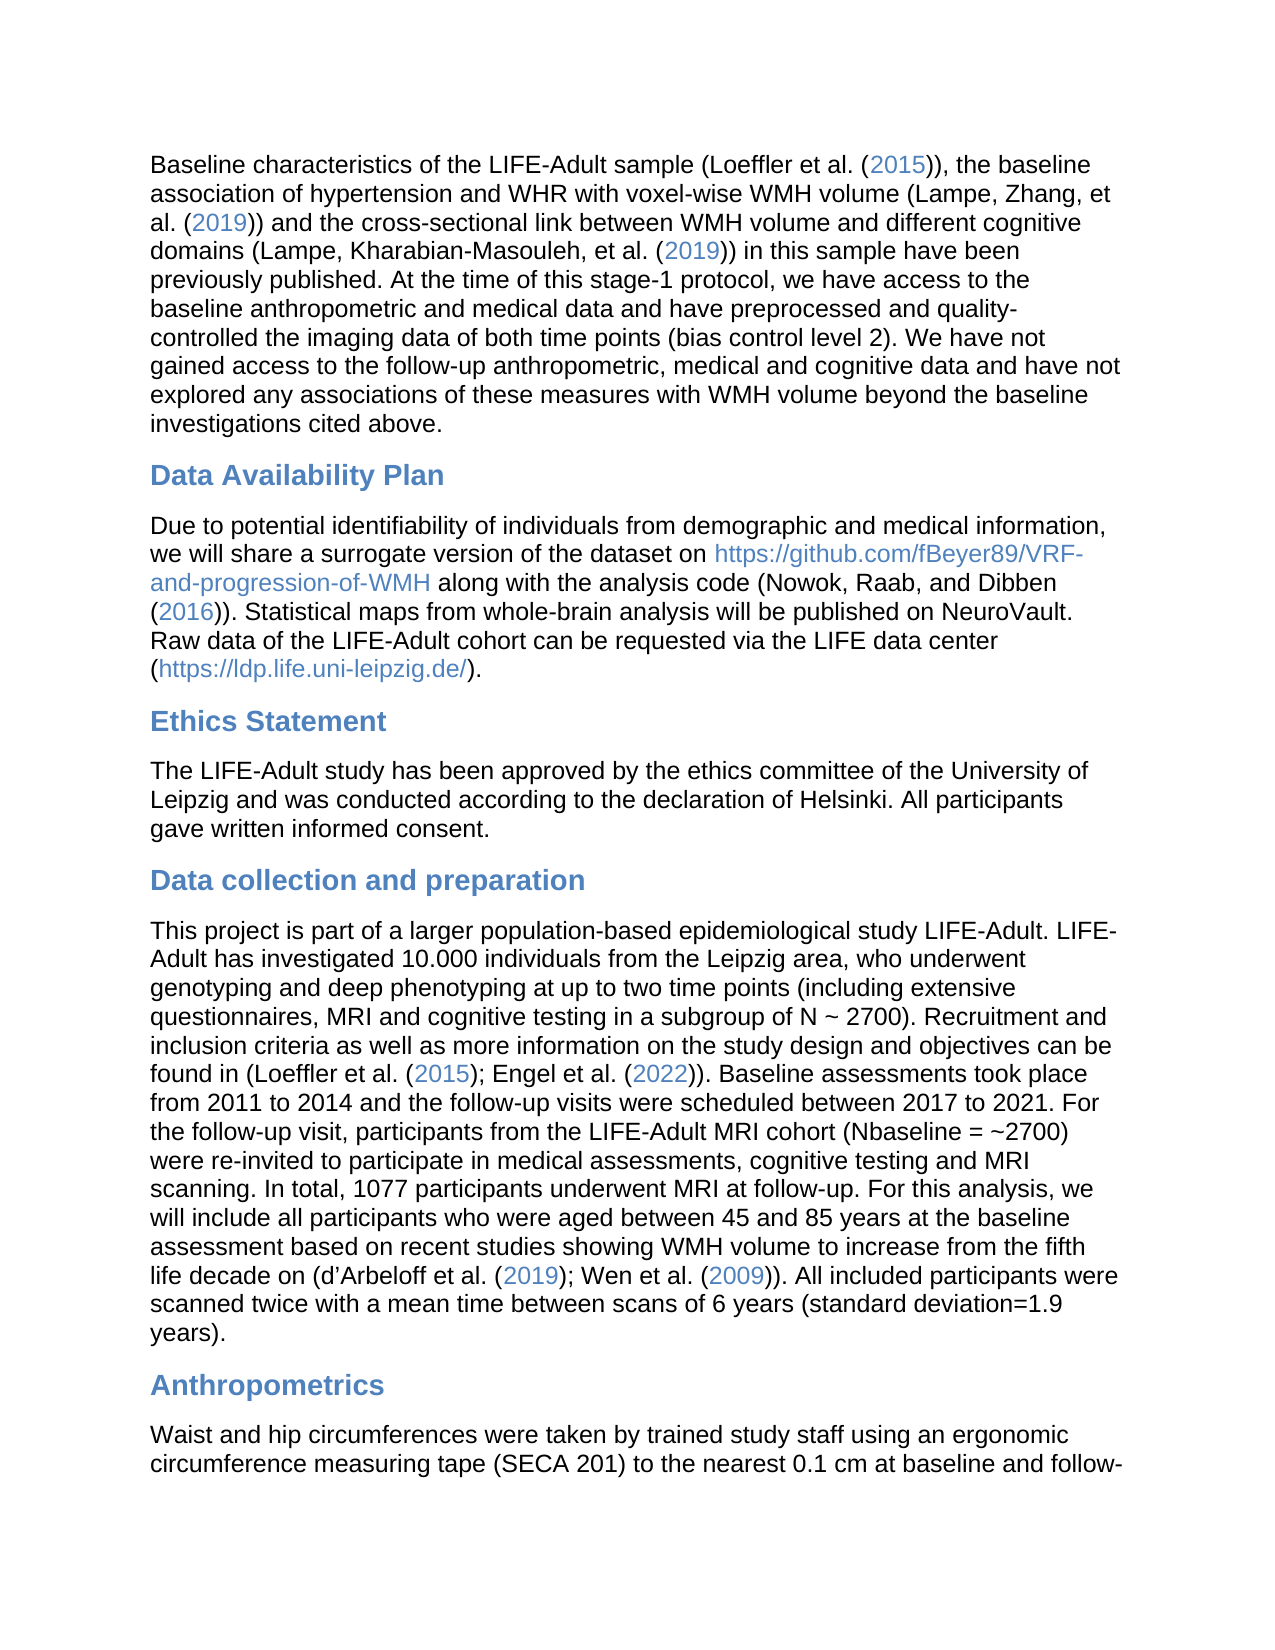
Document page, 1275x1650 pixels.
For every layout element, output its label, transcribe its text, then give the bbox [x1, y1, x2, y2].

subtitle Data collection and preparation [150, 863, 1125, 897]
subtitle Anthropometrics [150, 1368, 1125, 1401]
text This project is part of a larger population-based epidemiological study LIFE-Adult. LIFE-Adult has investigated 10.000 individuals from the Leipzig area, who underwent genotyping and deep phenotyping at up to two time points (including extensive questionnaires, MRI and cognitive testing in a subgroup of N ~ 2700). Recruitment and inclusion criteria as well as more information on the study design and objectives can be found in (Loeffler et al. (2015); Engel et al. (2022)). Baseline assessments took place from 2011 to 2014 and the follow-up visits were scheduled between 2017 to 2021. For the follow-up visit, participants from the LIFE-Adult MRI cohort (Nbaseline = ~2700) were re-invited to participate in medical assessments, cognitive testing and MRI scanning. In total, 1077 participants underwent MRI at follow-up. For this analysis, we will include all participants who were aged between 45 and 85 years at the baseline assessment based on recent studies showing WMH volume to increase from the fifth life decade on (d’Arbeloff et al. (2019); Wen et al. (2009)). All included participants were scanned twice with a mean time between scans of 6 years (standard deviation=1.9 years). [150, 916, 1125, 1347]
text Due to potential identifiability of individuals from demographic and medical information, we will share a surrogate version of the dataset on https://github.com/fBeyer89/VRF-and-progression-of-WMH along with the analysis code (Nowok, Raab, and Dibben (2016)). Statistical maps from whole-brain analysis will be published on NeuroVault. Raw data of the LIFE-Adult cohort can be requested via the LIFE data center (https://ldp.life.uni-leipzig.de/). [150, 511, 1125, 683]
subtitle Data Availability Plan [150, 458, 1125, 492]
subtitle Ethics Statement [150, 704, 1125, 737]
text The LIFE-Adult study has been approved by the ethics committee of the University of Leipzig and was conducted according to the declaration of Helsinki. All participants gave written informed consent. [150, 756, 1125, 842]
text Waist and hip circumferences were taken by trained study staff using an ergonomic circumference measuring tape (SECA 201) to the nearest 0.1 cm at baseline and follow- [150, 1420, 1125, 1477]
text Baseline characteristics of the LIFE-Adult sample (Loeffler et al. (2015)), the baseline association of hypertension and WHR with voxel-wise WMH volume (Lampe, Zhang, et al. (2019)) and the cross-sectional link between WMH volume and different cognitive domains (Lampe, Kharabian-Masouleh, et al. (2019)) in this sample have been previously published. At the time of this stage-1 protocol, we have access to the baseline anthropometric and medical data and have preprocessed and quality-controlled the imaging data of both time points (bias control level 2). We have not gained access to the follow-up anthropometric, medical and cognitive data and have not explored any associations of these measures with WMH volume beyond the baseline investigations cited above. [150, 150, 1125, 437]
